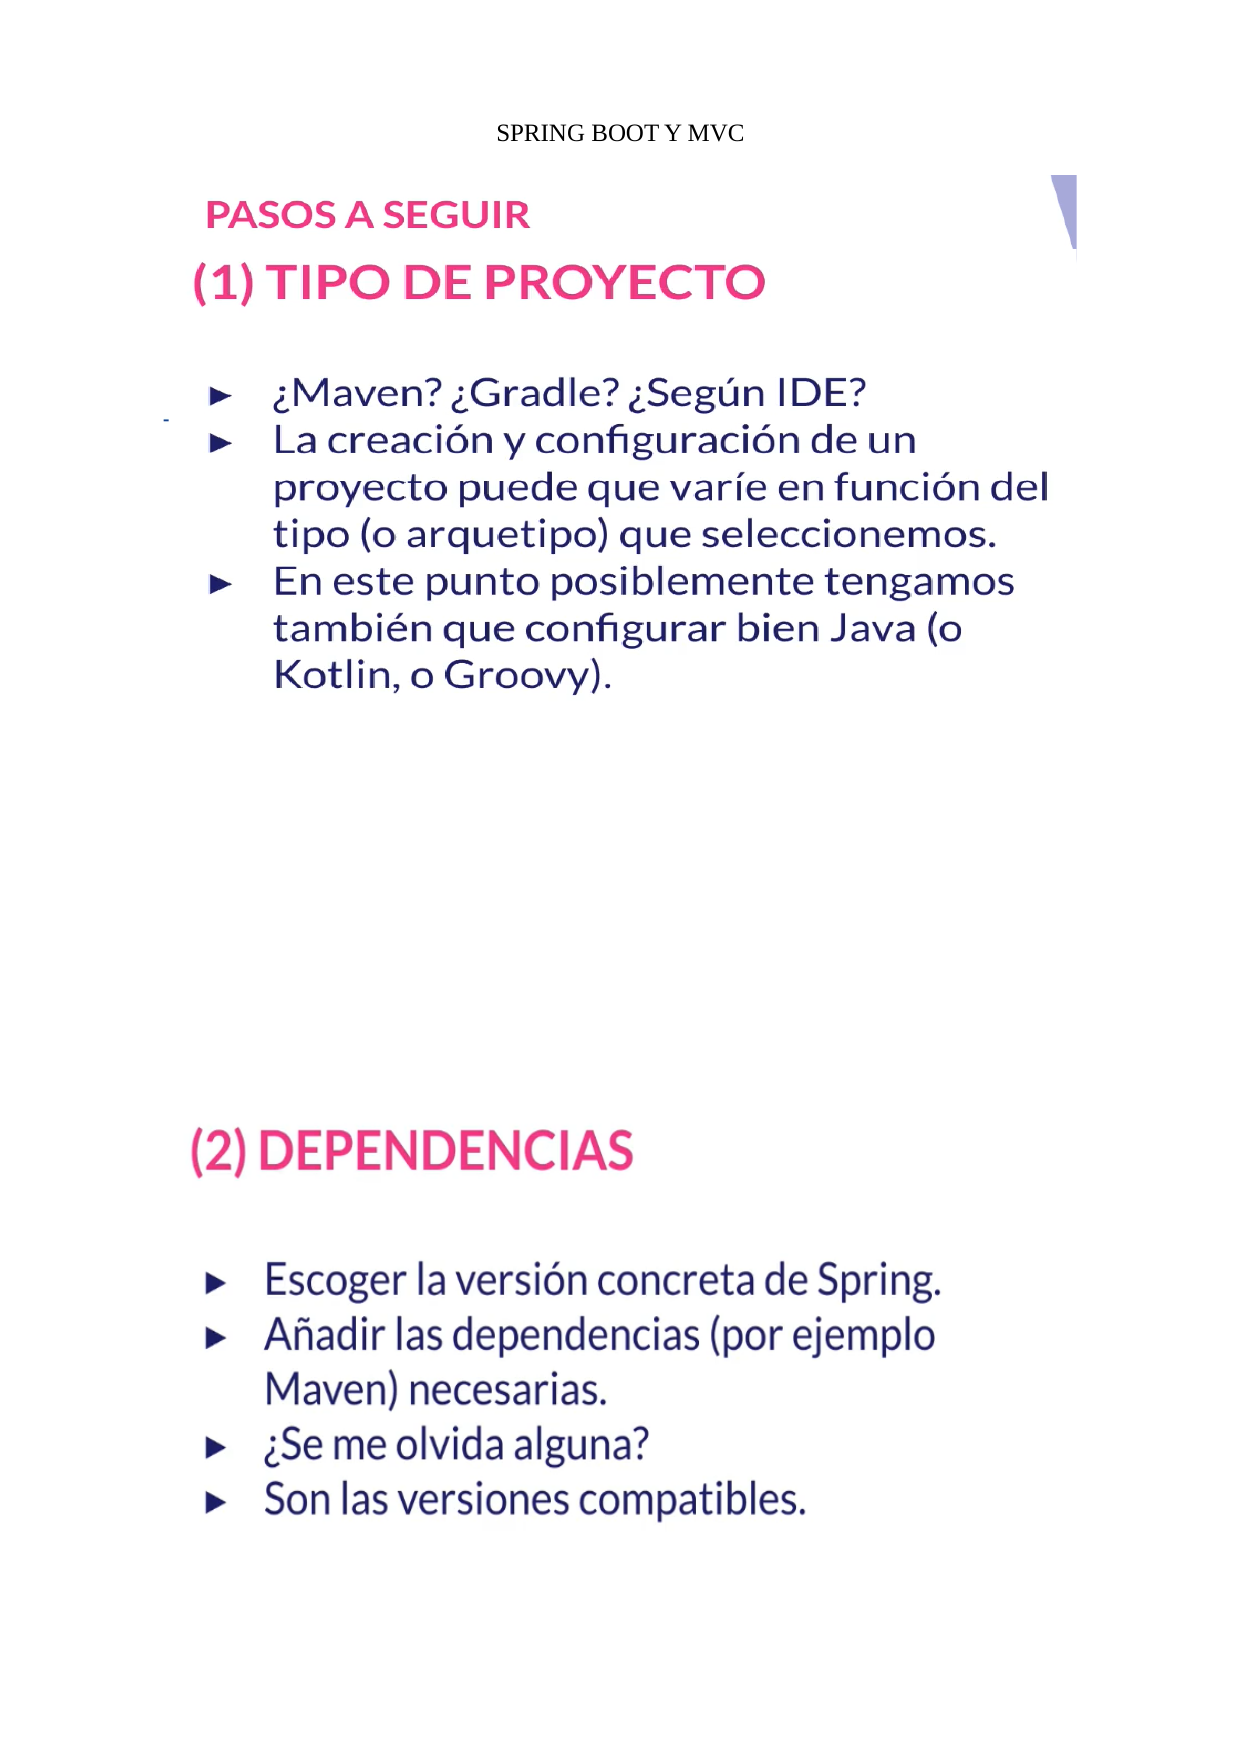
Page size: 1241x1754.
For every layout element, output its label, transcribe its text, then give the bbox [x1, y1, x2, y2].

text SPRING BOOT Y MVC [118, 118, 1122, 147]
